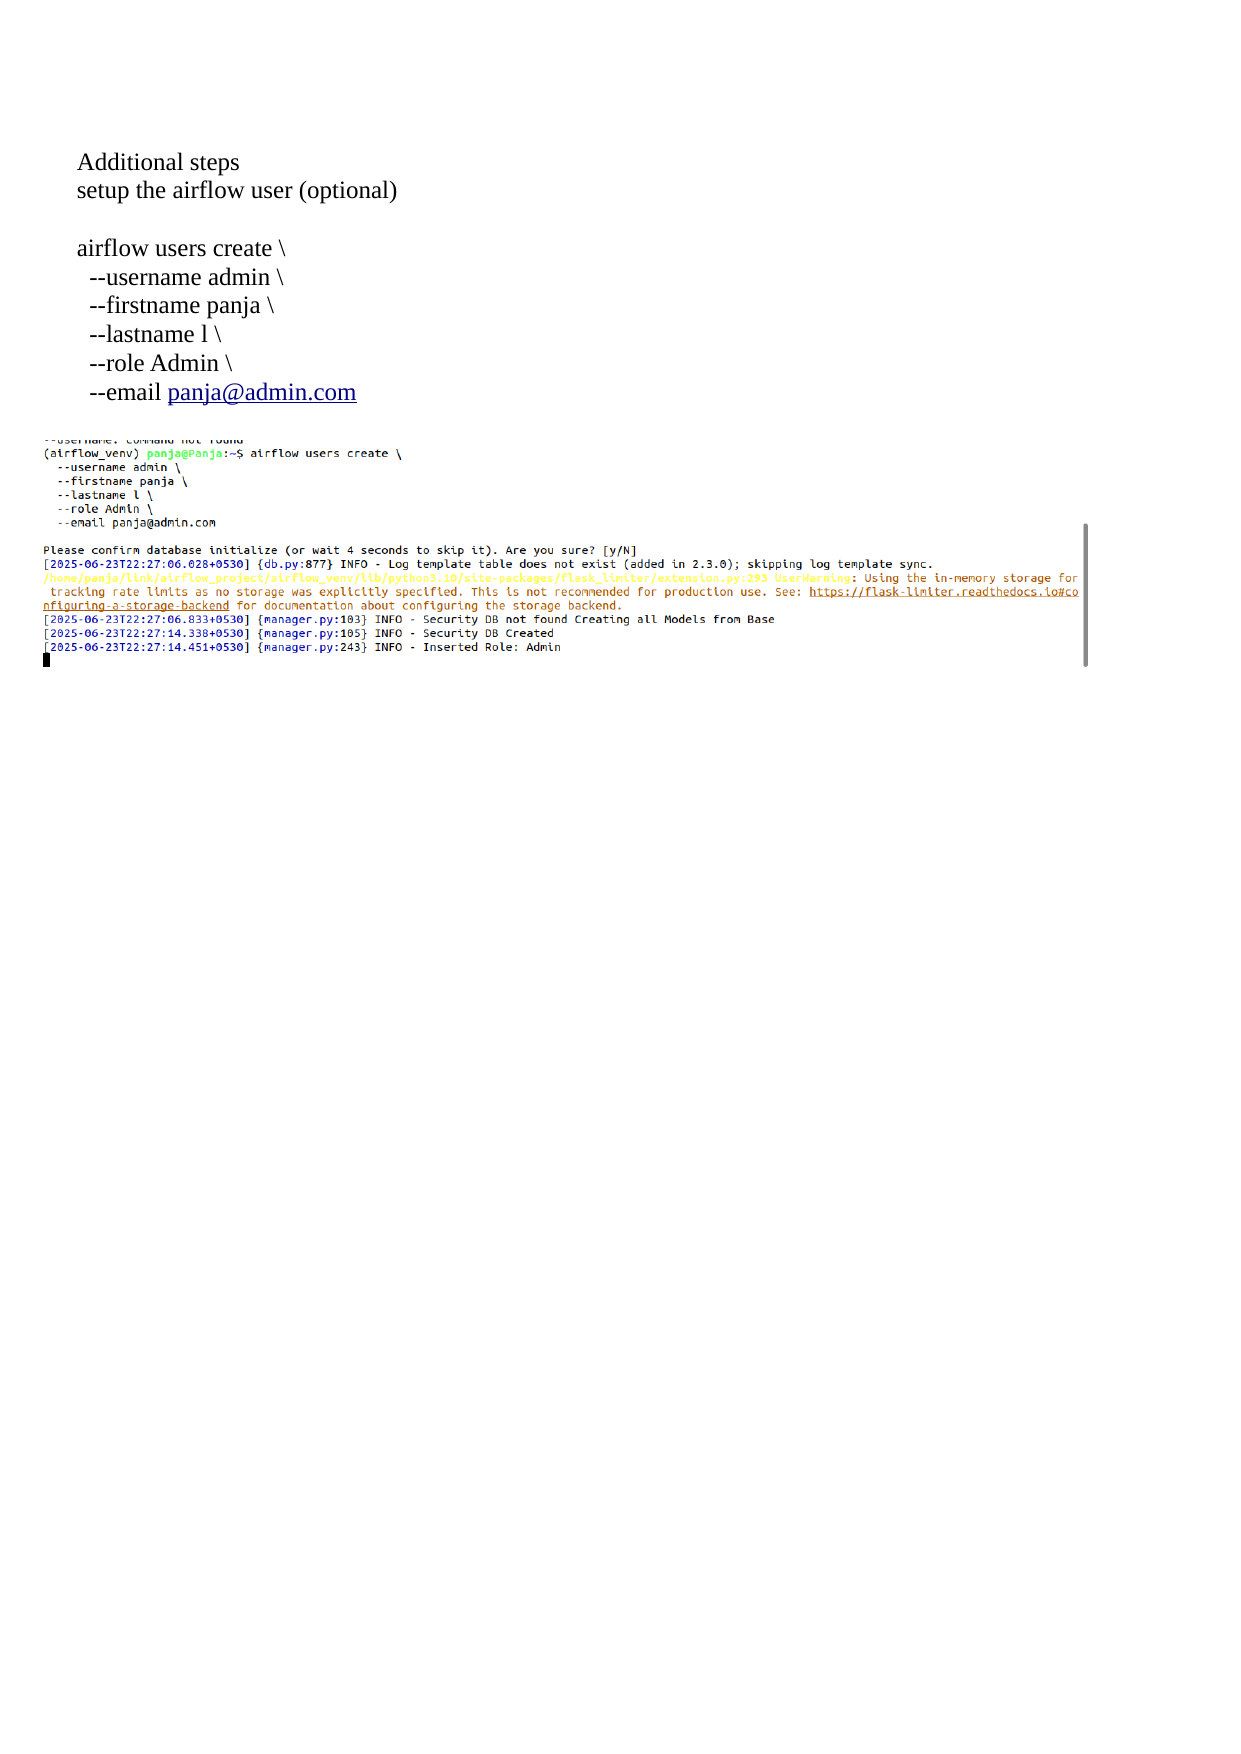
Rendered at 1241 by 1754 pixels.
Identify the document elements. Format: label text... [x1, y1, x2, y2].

text --email panja@admin.com [77, 377, 1123, 406]
text --lastname l \ [77, 319, 1123, 348]
text --firstname panja \ [77, 291, 1123, 319]
picture [42, 440, 1089, 668]
text Additional steps [77, 147, 1123, 176]
text --role Admin \ [77, 348, 1123, 377]
text --username admin \ [77, 262, 1123, 291]
text setup the airflow user (optional) [77, 176, 1123, 204]
text airflow users create \ [77, 233, 1123, 262]
